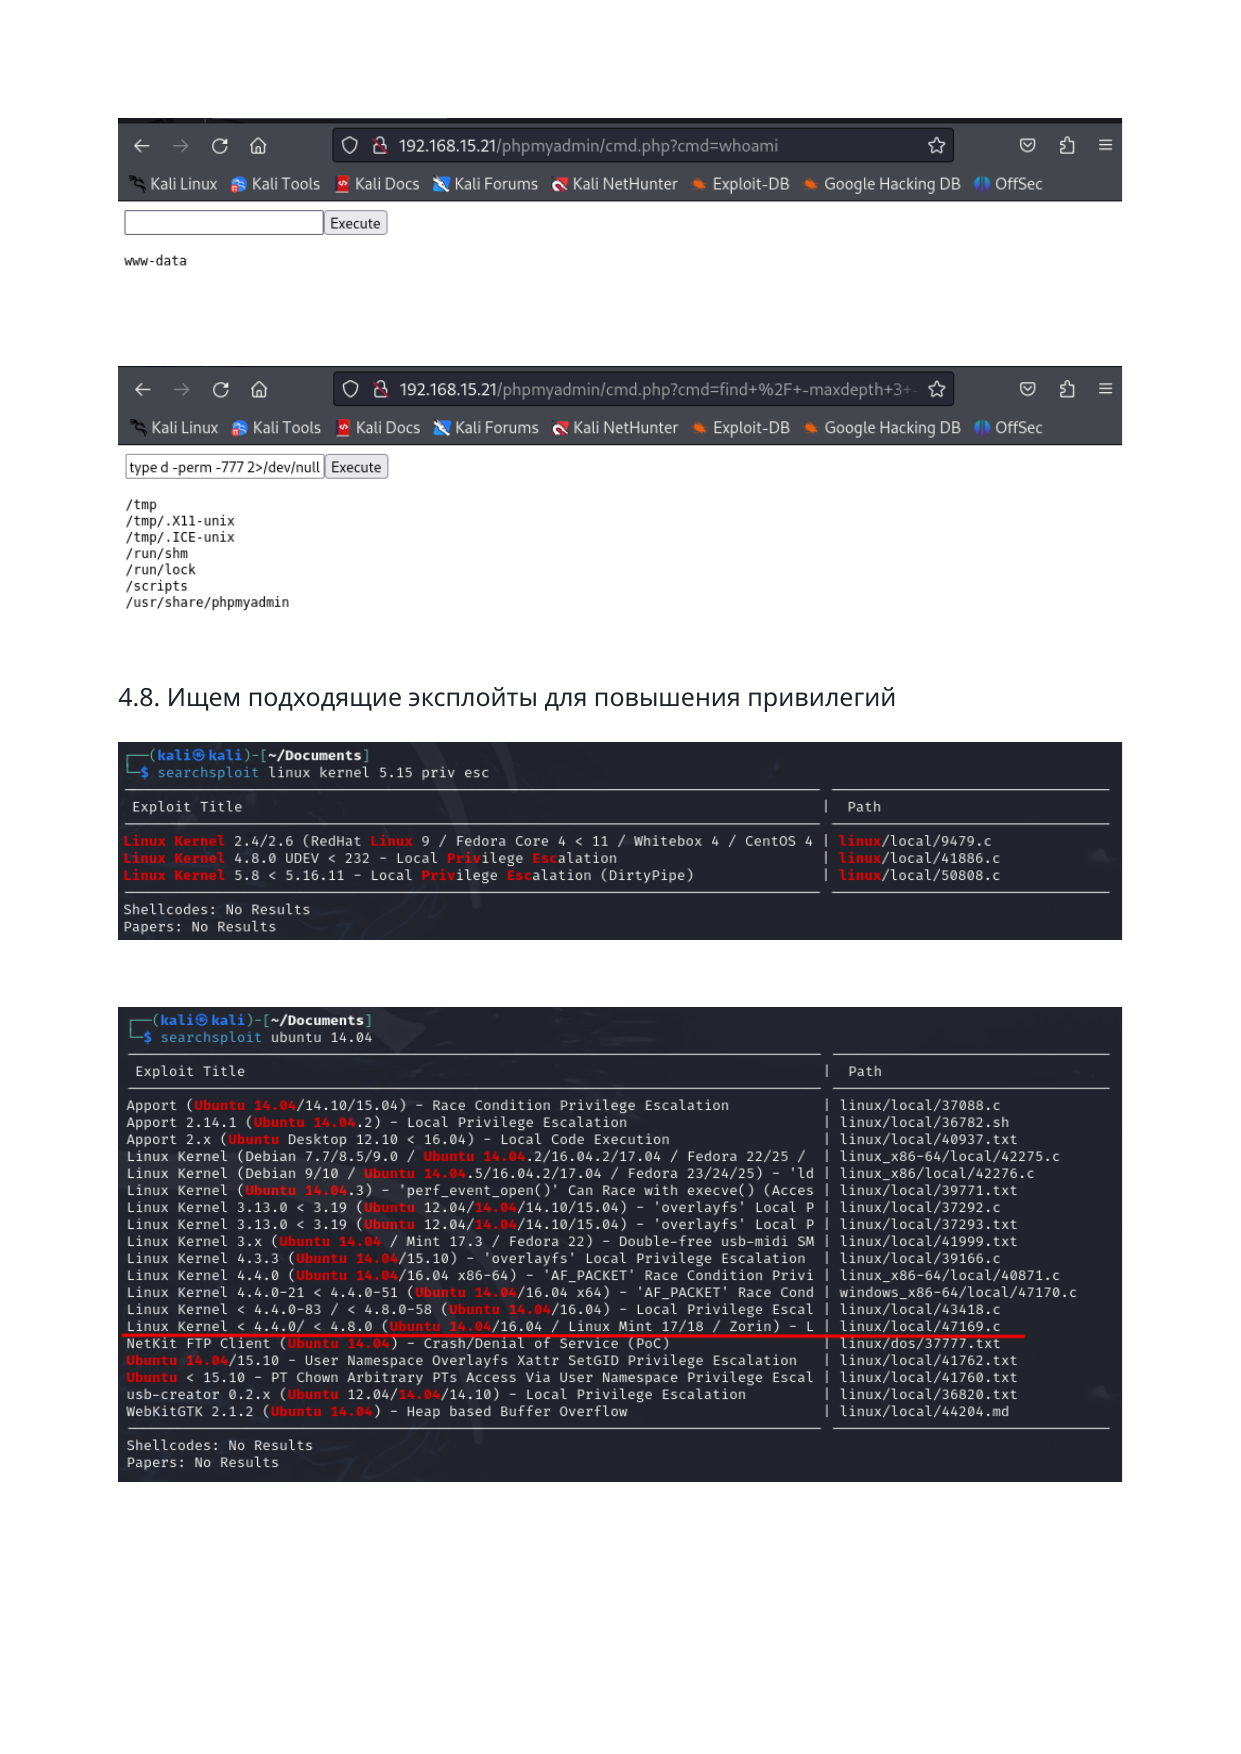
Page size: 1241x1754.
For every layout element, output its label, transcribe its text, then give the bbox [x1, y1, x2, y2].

text 4.8. Ищем подходящие эксплойты для повышения привилегий [118, 680, 1122, 714]
picture [118, 742, 1123, 940]
picture [118, 366, 1123, 646]
picture [118, 1007, 1123, 1482]
picture [118, 118, 1123, 299]
